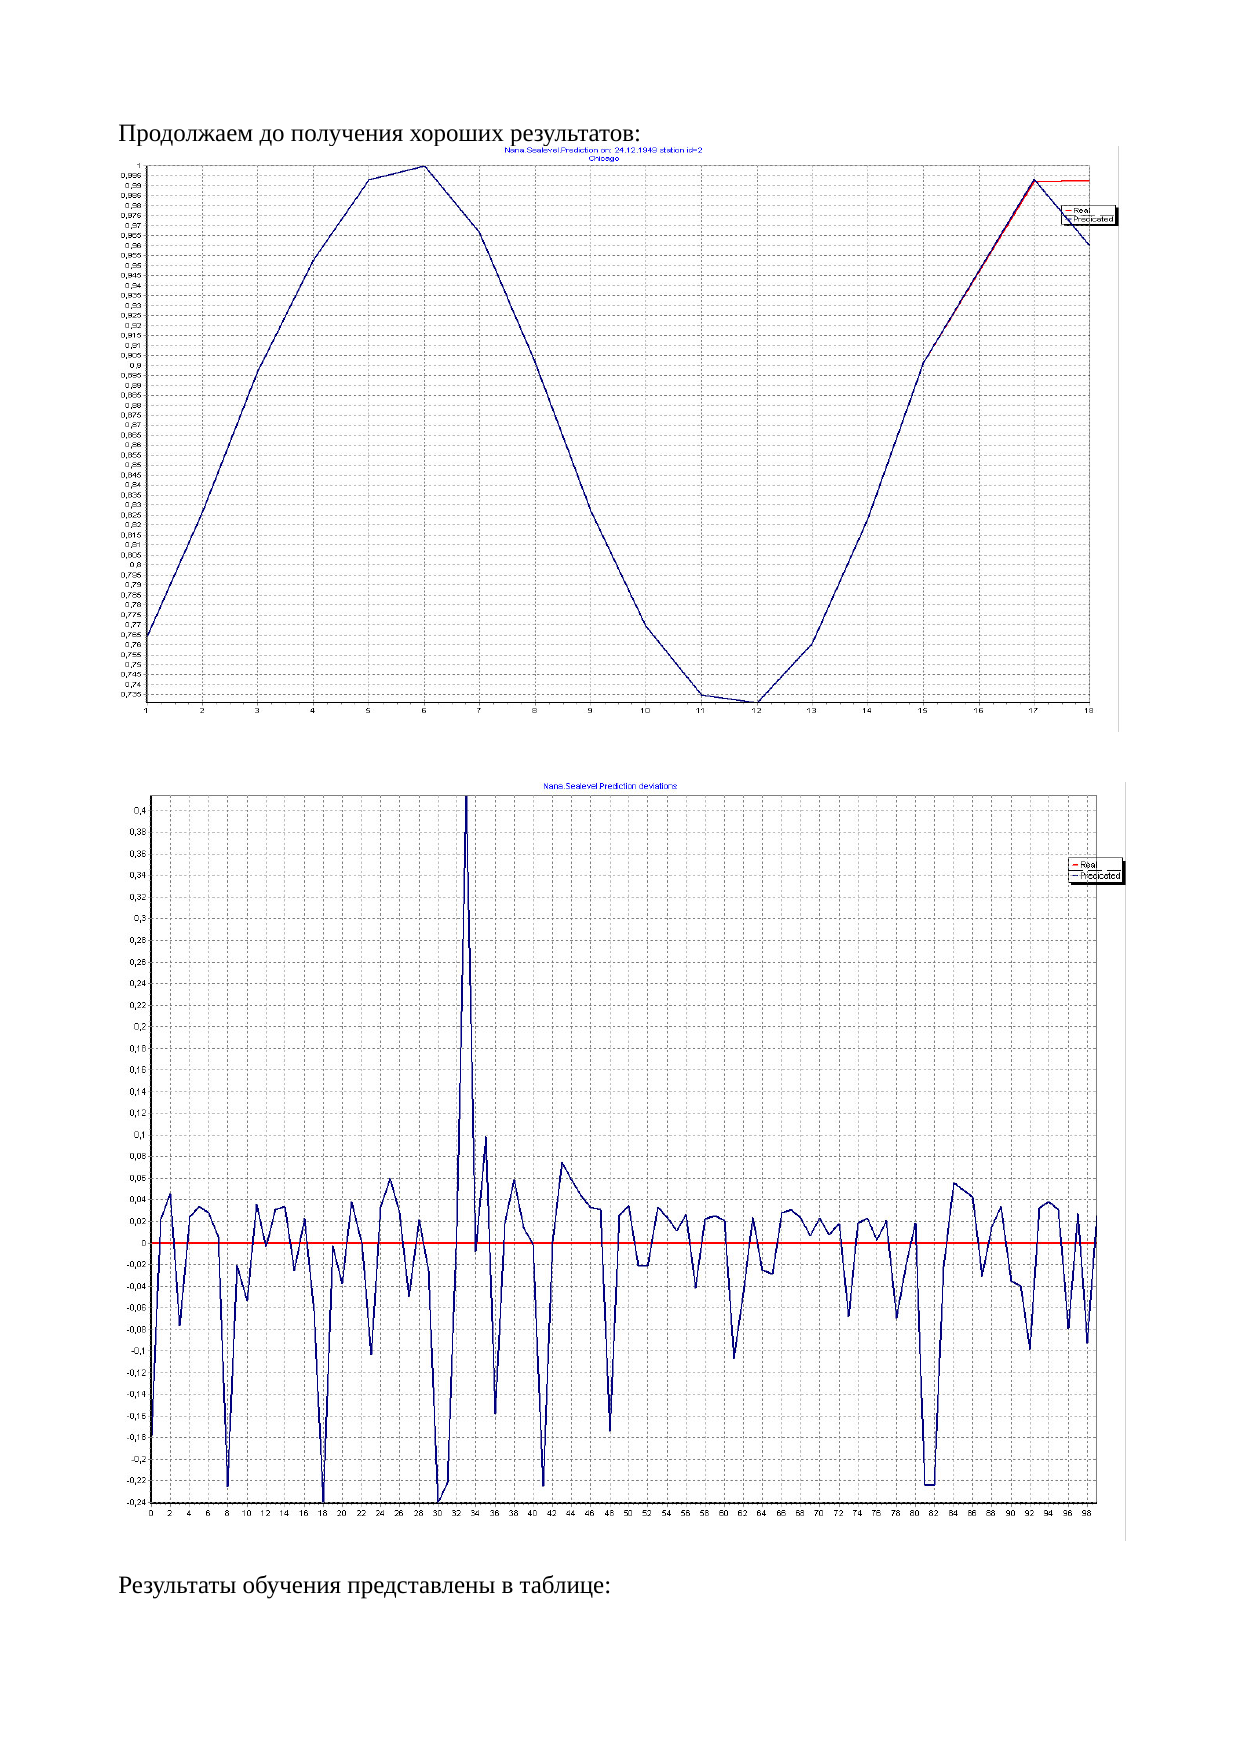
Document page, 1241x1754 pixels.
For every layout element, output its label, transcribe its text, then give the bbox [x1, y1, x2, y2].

picture [124, 782, 1129, 1541]
text Продолжаем до получения хороших результатов: [118, 118, 1122, 146]
picture [118, 146, 1122, 732]
text Результаты обучения представлены в таблице: [118, 1570, 1122, 1598]
